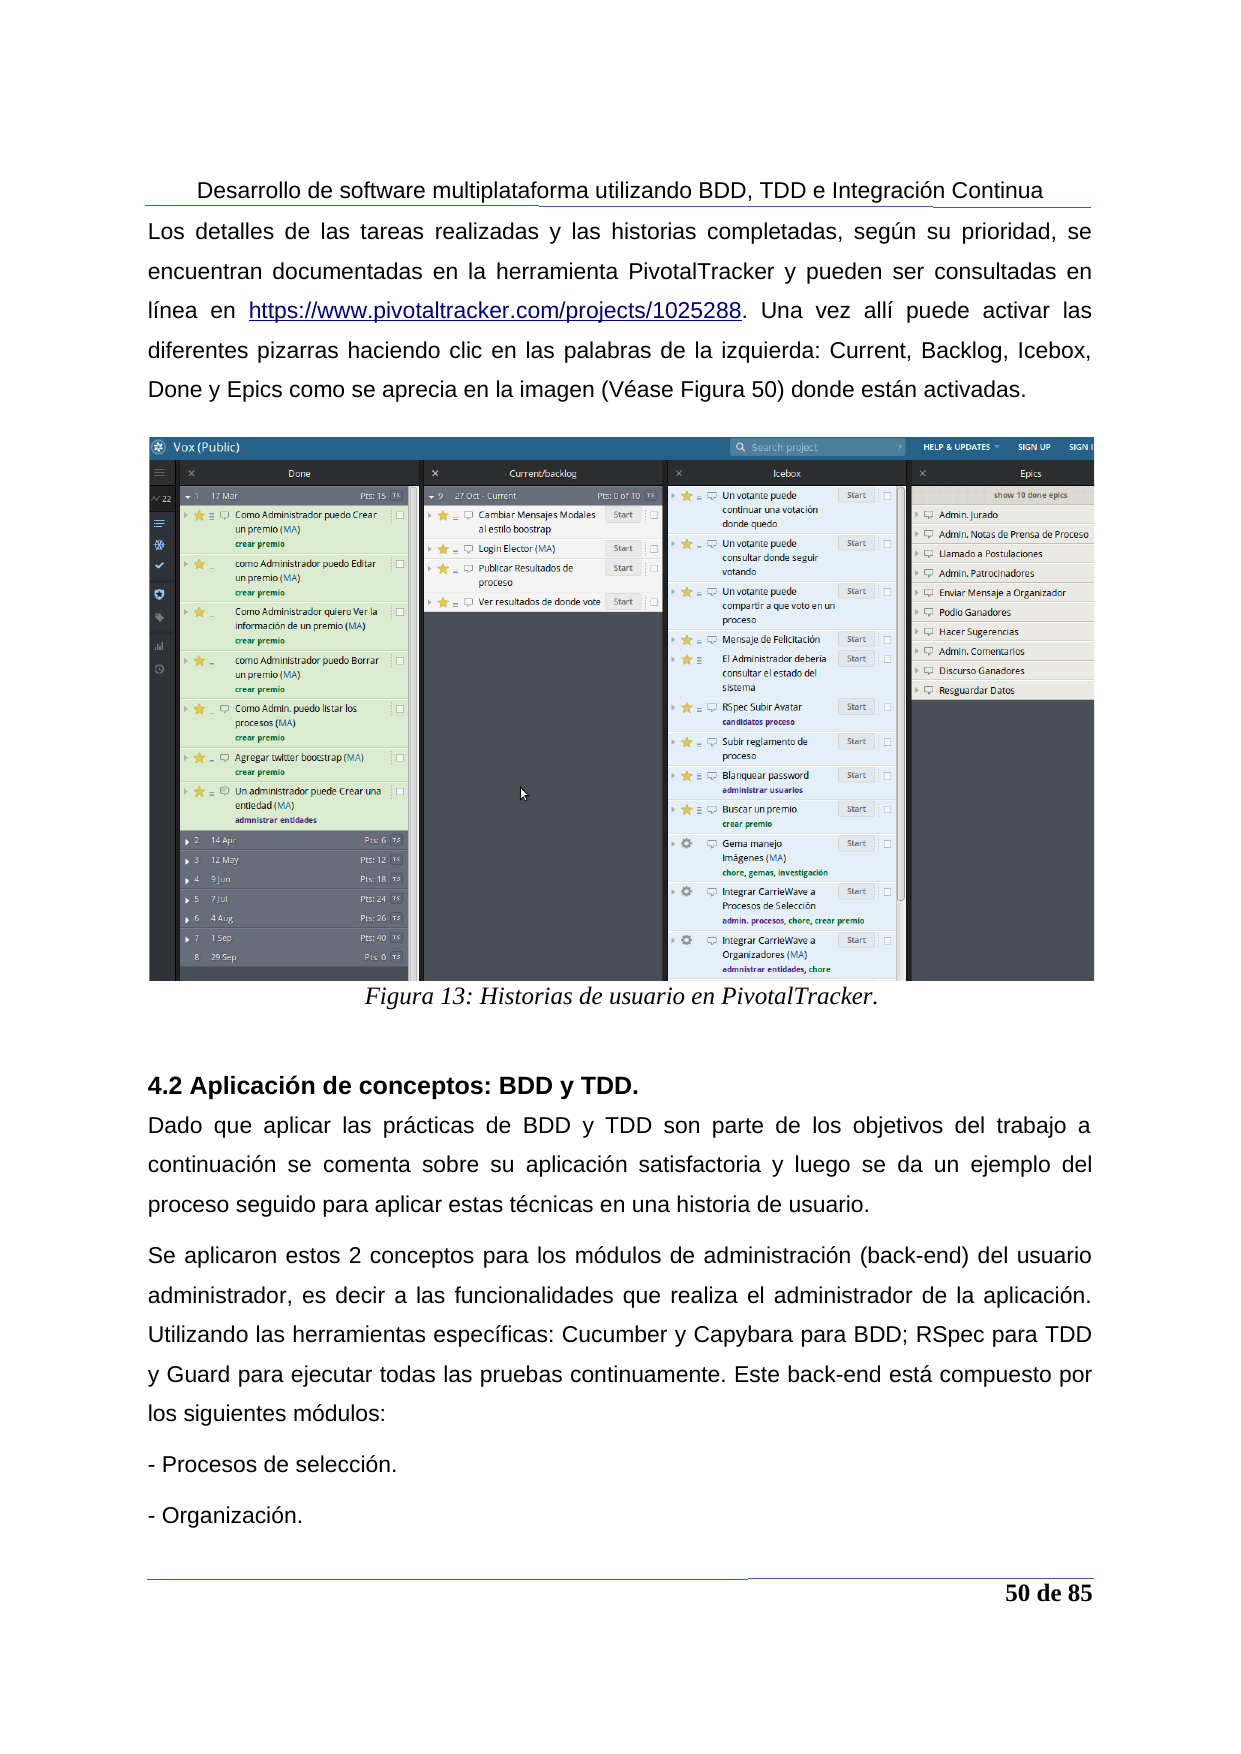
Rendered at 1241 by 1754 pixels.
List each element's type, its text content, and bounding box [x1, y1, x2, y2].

text Dado que aplicar las prácticas de BDD y TDD son parte de los objetivos del trabajo a continuación se comenta sobre su aplicación satisfactoria y luego se da un ejemplo del proceso seguido para aplicar estas técnicas en una historia de usuario. [148, 1112, 1093, 1217]
text Se aplicaron estos 2 conceptos para los módulos de administración (back-end) del usuario administrador, es decir a las funcionalidades que realiza el administrador de la aplicación. Utilizando las herramientas específicas: Cucumber y Capybara para BDD; RSpec para TDD y Guard para ejecutar todas las pruebas continuamente. Este back-end está compuesto por los siguientes módulos: [148, 1242, 1093, 1426]
text - Organización. [148, 1502, 1093, 1529]
picture [149, 437, 1095, 981]
text Los detalles de las tareas realizadas y las historias completadas, según su prioridad, se encuentran documentadas en la herramienta PivotalTracker y pueden ser consultadas en línea en https://www.pivotaltracker.com/projects/1025288. Una vez allí puede activar las diferentes pizarras haciendo clic en las palabras de la izquierda: Current, Backlog, Icebox, Done y Epics como se aprecia en la imagen (Véase Figura 50) donde están activadas. [148, 218, 1093, 403]
list Figura 13: Historias de usuario en PivotalTracker. [148, 437, 1096, 1010]
subtitle 4.2 Aplicación de conceptos: BDD y TDD. [148, 1071, 1093, 1099]
text - Procesos de selección. [148, 1451, 1093, 1478]
